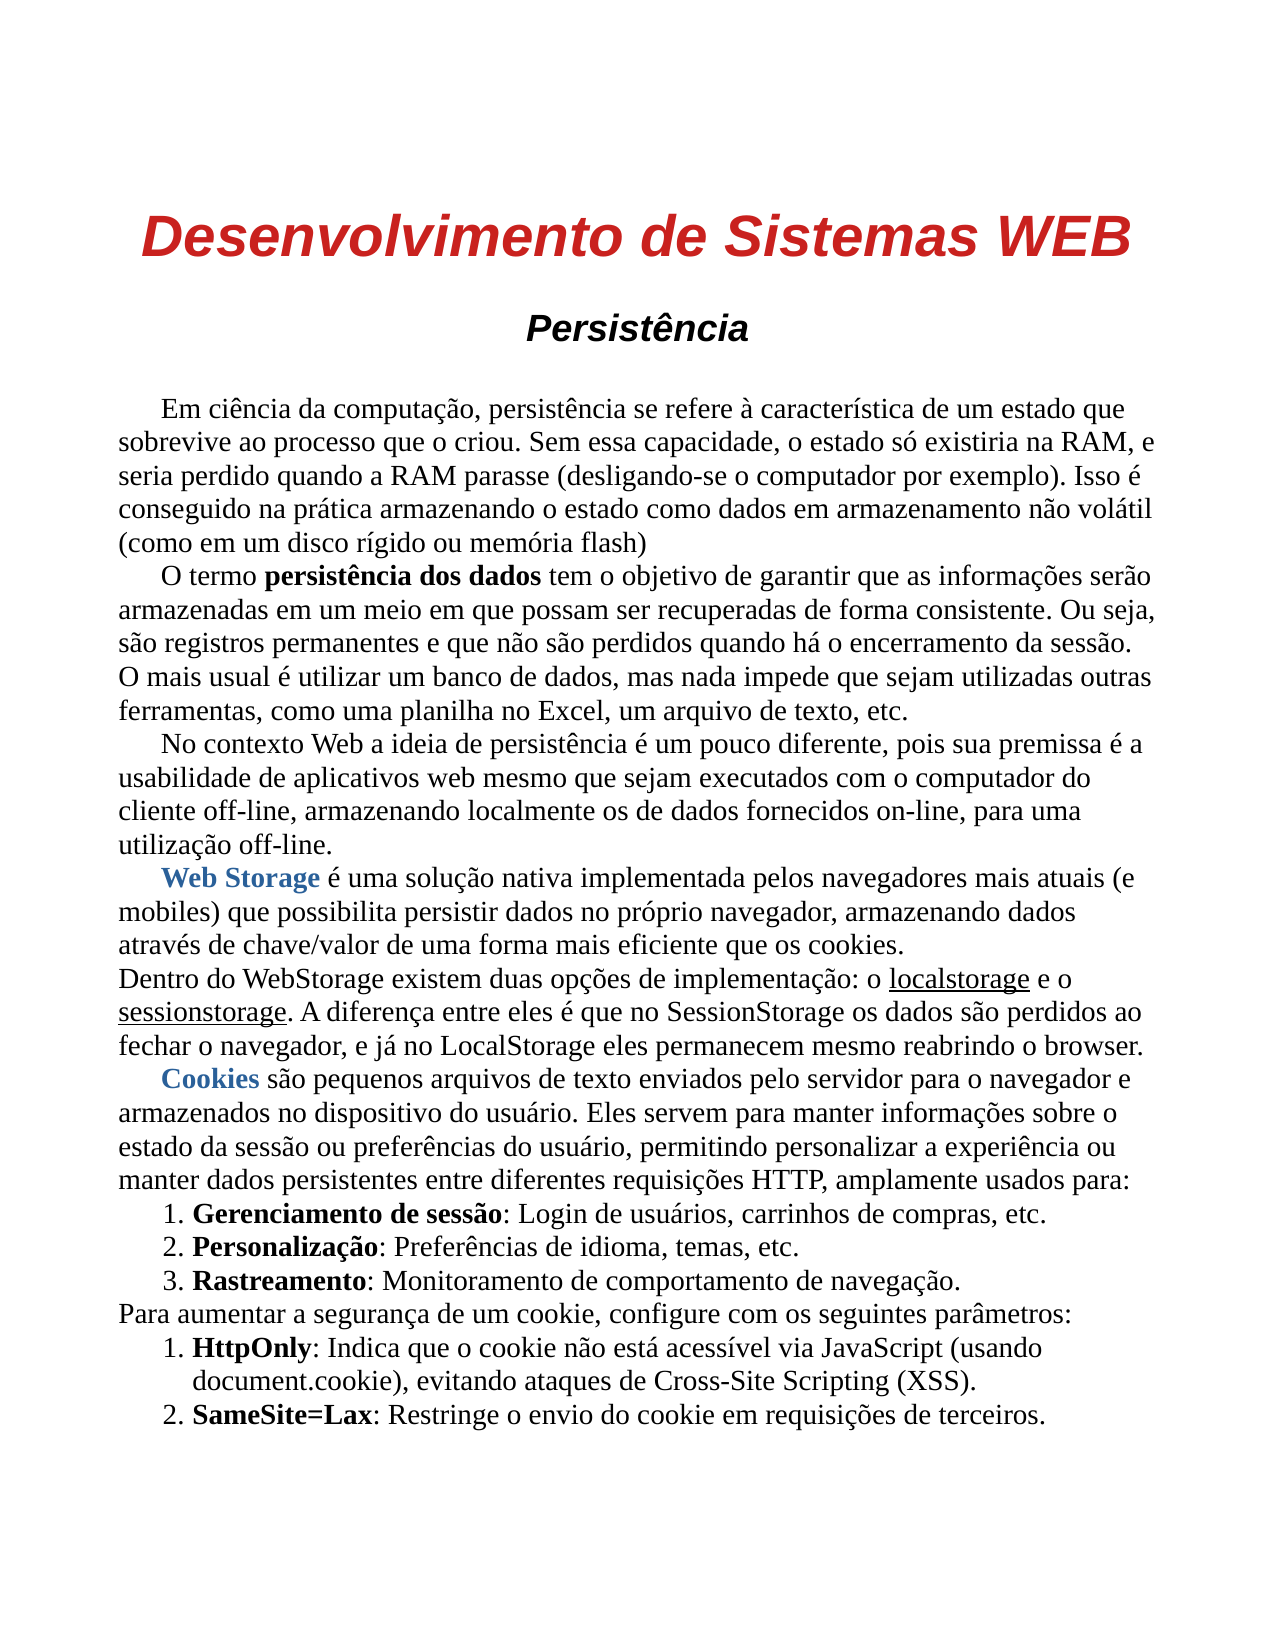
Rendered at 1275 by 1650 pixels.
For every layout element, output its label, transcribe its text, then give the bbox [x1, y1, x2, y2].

title Desenvolvimento de Sistemas WEB [118, 201, 1157, 268]
text Para aumentar a segurança de um cookie, configure com os seguintes parâmetros: [118, 1296, 1157, 1330]
list Gerenciamento de sessão: Login de usuários, carrinhos de compras, etc. [162, 1196, 1157, 1229]
list Rastreamento: Monitoramento de comportamento de navegação. [162, 1263, 1157, 1296]
text Web Storage é uma solução nativa implementada pelos navegadores mais atuais (e mobiles) que possibilita persistir dados no próprio navegador, armazenando dados através de chave/valor de uma forma mais eficiente que os cookies. [118, 860, 1157, 961]
text No contexto Web a ideia de persistência é um pouco diferente, pois sua premissa é a usabilidade de aplicativos web mesmo que sejam executados com o computador do cliente off-line, armazenando localmente os de dados fornecidos on-line, para uma utilização off-line. [118, 726, 1157, 860]
text Cookies são pequenos arquivos de texto enviados pelo servidor para o navegador e armazenados no dispositivo do usuário. Eles servem para manter informações sobre o estado da sessão ou preferências do usuário, permitindo personalizar a experiência ou manter dados persistentes entre diferentes requisições HTTP, amplamente usados para: [118, 1062, 1157, 1196]
list SameSite=Lax: Restringe o envio do cookie em requisições de terceiros. [162, 1397, 1157, 1431]
list Personalização: Preferências de idioma, temas, etc. [162, 1229, 1157, 1263]
text O termo persistência dos dados tem o objetivo de garantir que as informações serão armazenadas em um meio em que possam ser recuperadas de forma consistente. Ou seja, são registros permanentes e que não são perdidos quando há o encerramento da sessão. O mais usual é utilizar um banco de dados, mas nada impede que sejam utilizadas outras ferramentas, como uma planilha no Excel, um arquivo de texto, etc. [118, 558, 1157, 726]
list HttpOnly: Indica que o cookie não está acessível via JavaScript (usando document.cookie), evitando ataques de Cross-Site Scripting (XSS). [162, 1330, 1157, 1397]
text Em ciência da computação, persistência se refere à característica de um estado que sobrevive ao processo que o criou. Sem essa capacidade, o estado só existiria na RAM, e seria perdido quando a RAM parasse (desligando-se o computador por exemplo). Isso é conseguido na prática armazenando o estado como dados em armazenamento não volátil (como em um disco rígido ou memória flash) [118, 391, 1157, 558]
text Dentro do WebStorage existem duas opções de implementação: o localstorage e o sessionstorage. A diferença entre eles é que no SessionStorage os dados são perdidos ao fechar o navegador, e já no LocalStorage eles permanecem mesmo reabrindo o browser. [118, 961, 1157, 1062]
subtitle Persistência [118, 306, 1157, 349]
